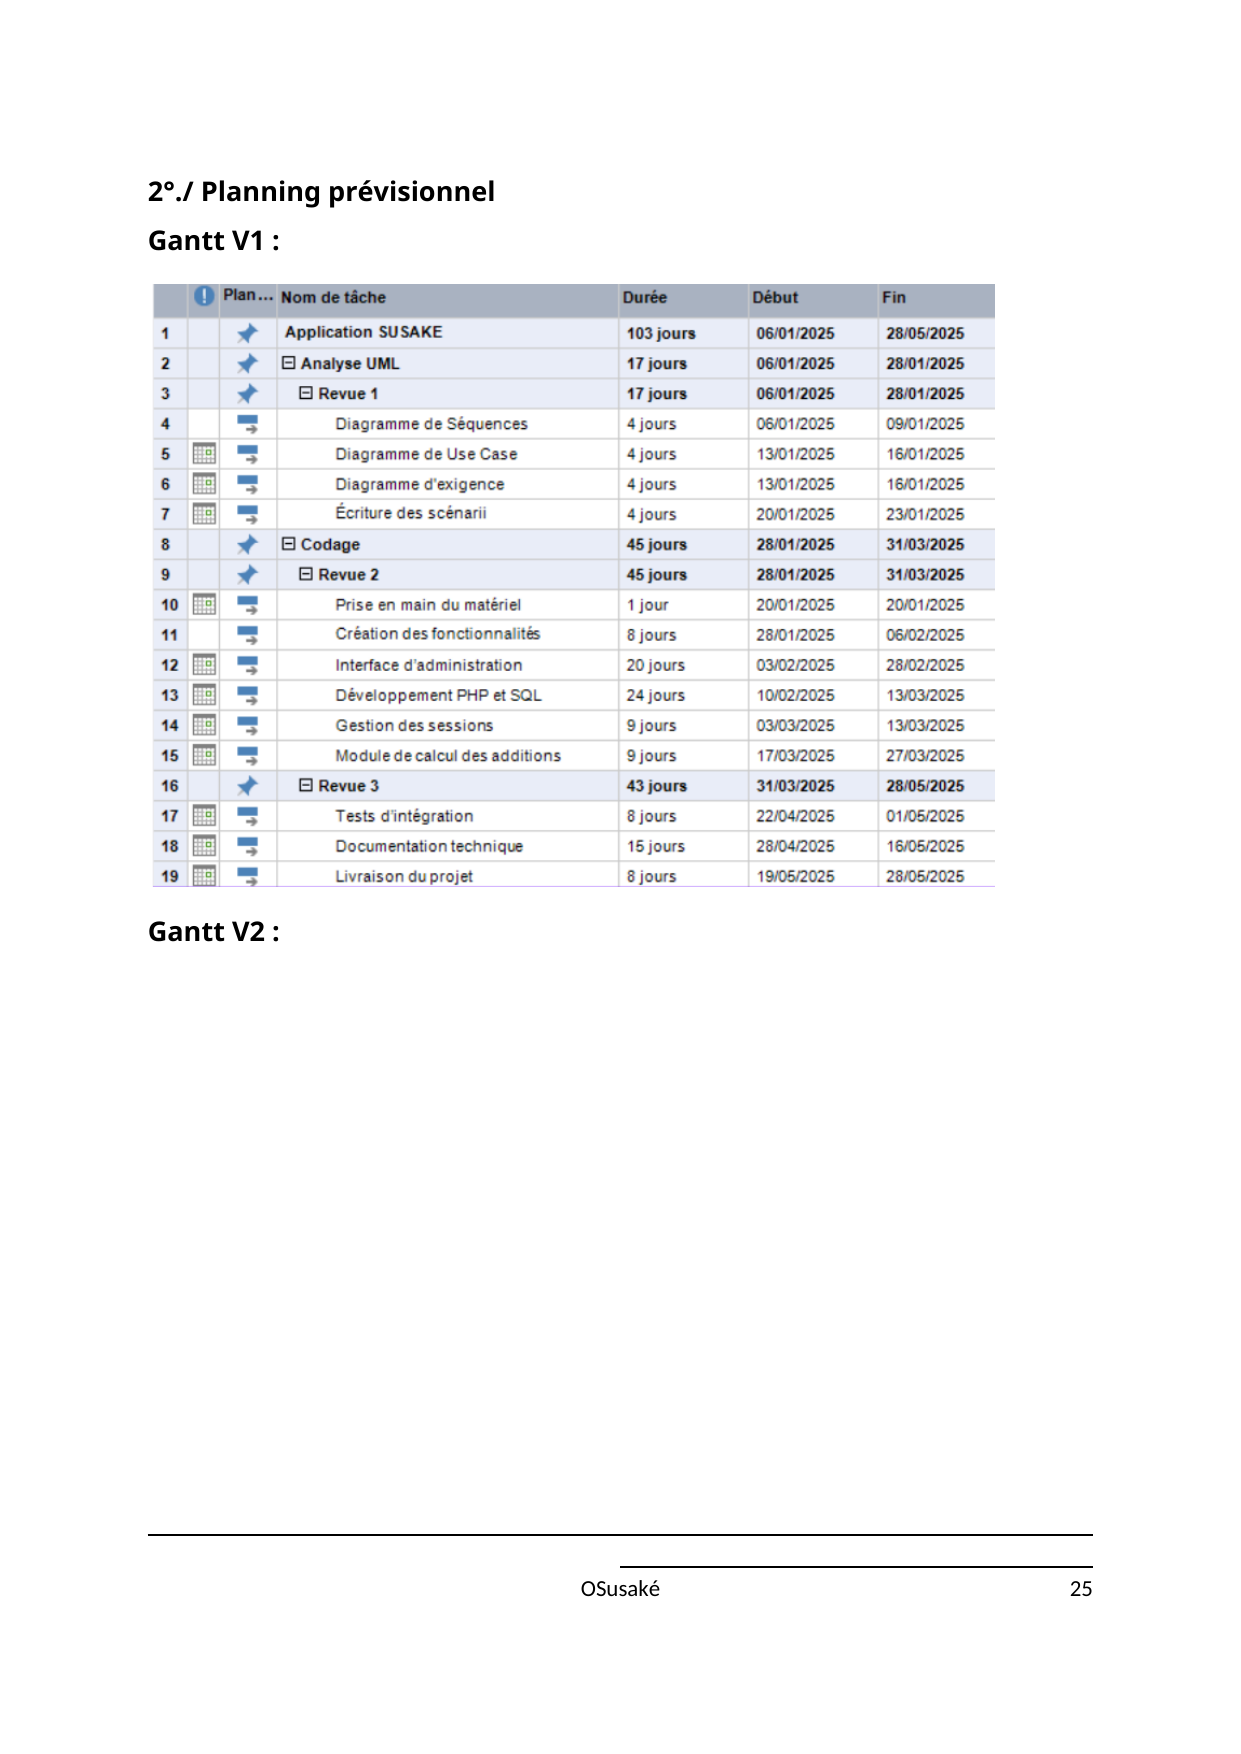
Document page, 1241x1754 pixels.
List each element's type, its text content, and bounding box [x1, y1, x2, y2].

picture [152, 284, 995, 887]
subtitle 2°./ Planning prévisionnel [148, 173, 1093, 209]
text Gantt V2 : [148, 912, 1093, 949]
text Gantt V1 : [148, 221, 1093, 258]
